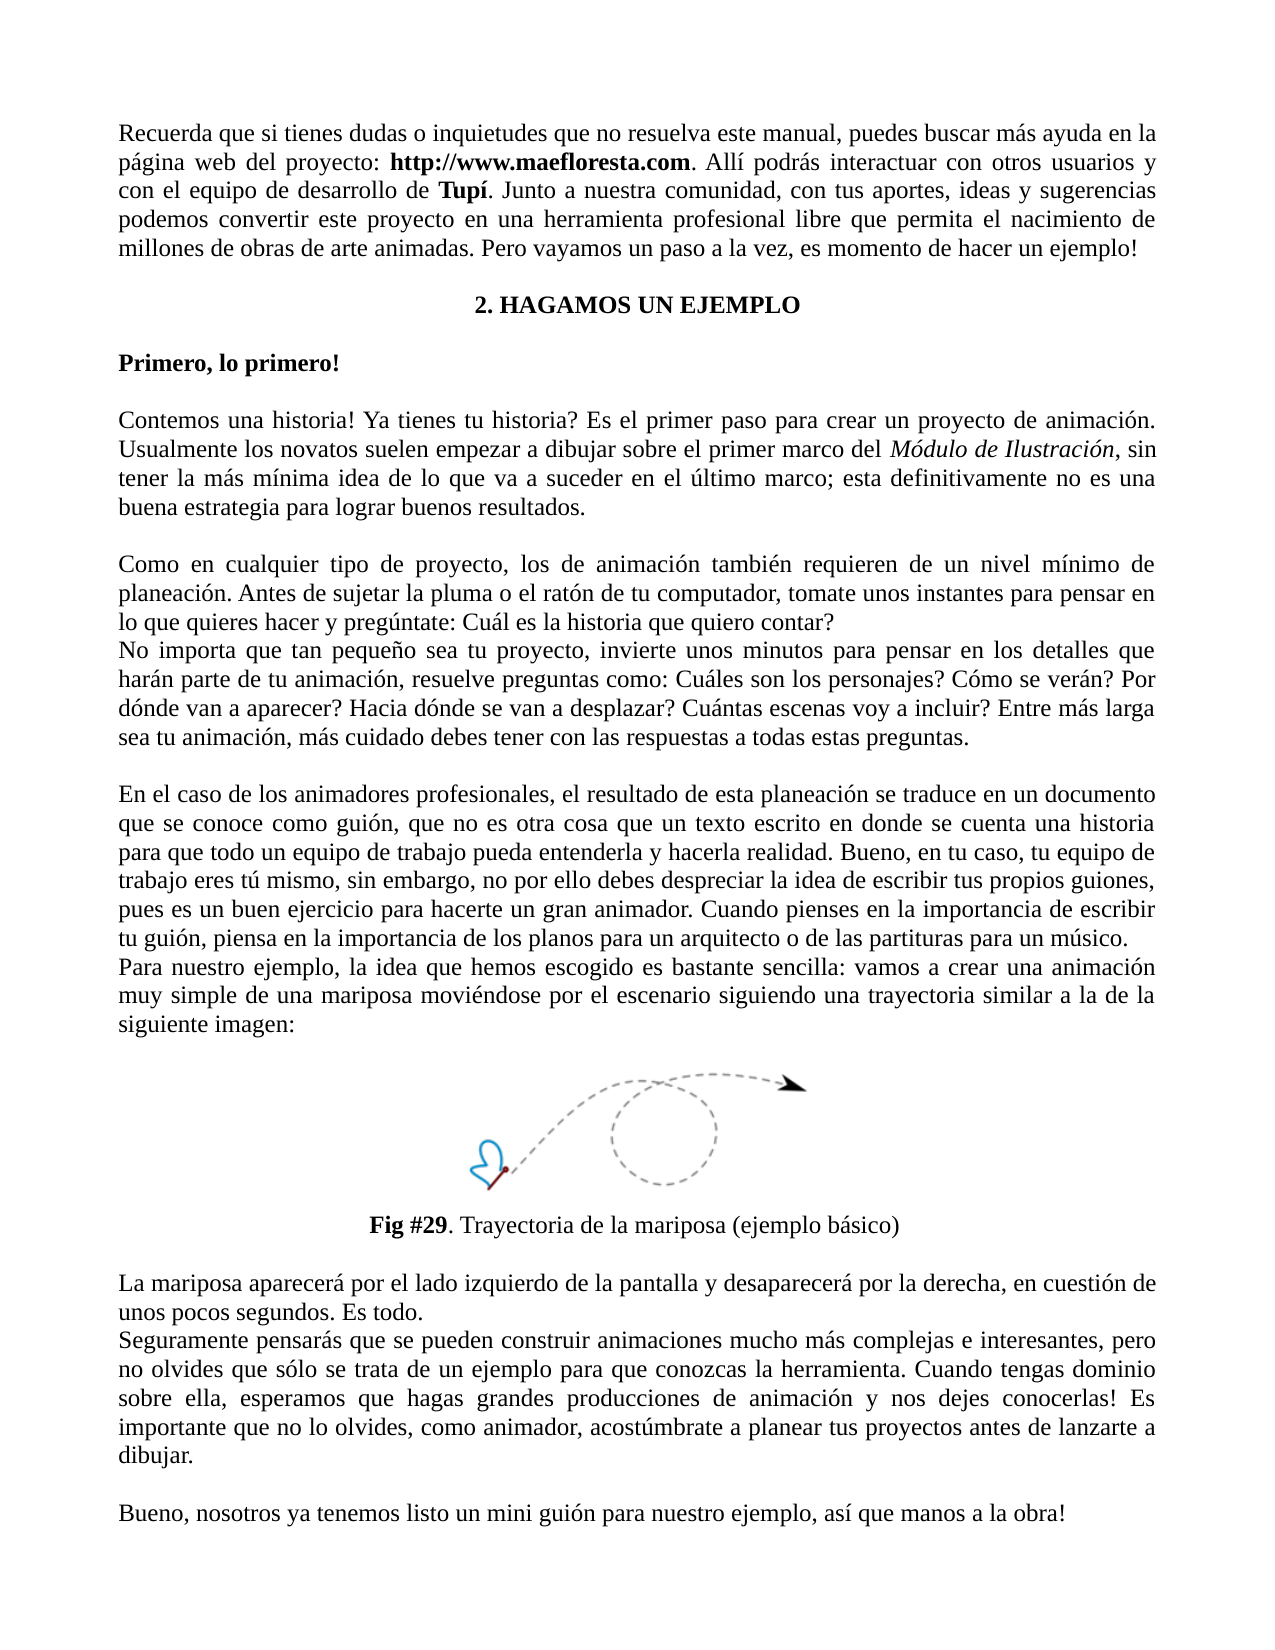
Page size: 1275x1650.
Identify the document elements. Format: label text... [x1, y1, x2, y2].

text Fig #29. Trayectoria de la mariposa (ejemplo básico) [118, 1211, 1157, 1239]
text 2. HAGAMOS UN EJEMPLO [118, 291, 1157, 319]
text No importa que tan pequeño sea tu proyecto, invierte unos minutos para pensar en los detalles que harán parte de tu animación, resuelve preguntas como: Cuáles son los personajes? Cómo se verán? Por dónde van a aparecer? Hacia dónde se van a desplazar? Cuántas escenas voy a incluir? Entre más larga sea tu animación, más cuidado debes tener con las respuestas a todas estas preguntas. [118, 636, 1157, 751]
text Primero, lo primero! [118, 348, 1157, 377]
text Seguramente pensarás que se pueden construir animaciones mucho más complejas e interesantes, pero no olvides que sólo se trata de un ejemplo para que conozcas la herramienta. Cuando tengas dominio sobre ella, esperamos que hagas grandes producciones de animación y nos dejes conocerlas! Es importante que no lo olvides, como animador, acostúmbrate a planear tus proyectos antes de lanzarte a dibujar. [118, 1326, 1157, 1469]
text Recuerda que si tienes dudas o inquietudes que no resuelva este manual, puedes buscar más ayuda en la página web del proyecto: http://www.maefloresta.com. Allí podrás interactuar con otros usuarios y con el equipo de desarrollo de Tupí. Junto a nuestra comunidad, con tus aportes, ideas y sugerencias podemos convertir este proyecto en una herramienta profesional libre que permita el nacimiento de millones de obras de arte animadas. Pero vayamos un paso a la vez, es momento de hacer un ejemplo! [118, 118, 1157, 262]
text Bueno, nosotros ya tenemos listo un mini guión para nuestro ejemplo, así que manos a la obra! [118, 1498, 1157, 1527]
text En el caso de los animadores profesionales, el resultado de esta planeación se traduce en un documento que se conoce como guión, que no es otra cosa que un texto escrito en donde se cuenta una historia para que todo un equipo de trabajo pueda entenderla y hacerla realidad. Bueno, en tu caso, tu equipo de trabajo eres tú mismo, sin embargo, no por ello debes despreciar la idea de escribir tus propios guiones, pues es un buen ejercicio para hacerte un gran animador. Cuando pienses en la importancia de escribir tu guión, piensa en la importancia de los planos para un arquitecto o de las partituras para un músico. [118, 779, 1157, 952]
text Para nuestro ejemplo, la idea que hemos escogido es bastante sencilla: vamos a crear una animación muy simple de una mariposa moviéndose por el escenario siguiendo una trayectoria similar a la de la siguiente imagen: [118, 952, 1157, 1038]
text Contemos una historia! Ya tienes tu historia? Es el primer paso para crear un proyecto de animación. Usualmente los novatos suelen empezar a dibujar sobre el primer marco del Módulo de Ilustración, sin tener la más mínima idea de lo que va a suceder en el último marco; esta definitivamente no es una buena estrategia para lograr buenos resultados. [118, 406, 1157, 521]
text La mariposa aparecerá por el lado izquierdo de la pantalla y desaparecerá por la derecha, en cuestión de unos pocos segundos. Es todo. [118, 1268, 1157, 1326]
picture [463, 1066, 812, 1198]
text Como en cualquier tipo de proyecto, los de animación también requieren de un nivel mínimo de planeación. Antes de sujetar la pluma o el ratón de tu computador, tomate unos instantes para pensar en lo que quieres hacer y pregúntate: Cuál es la historia que quiero contar? [118, 549, 1157, 636]
